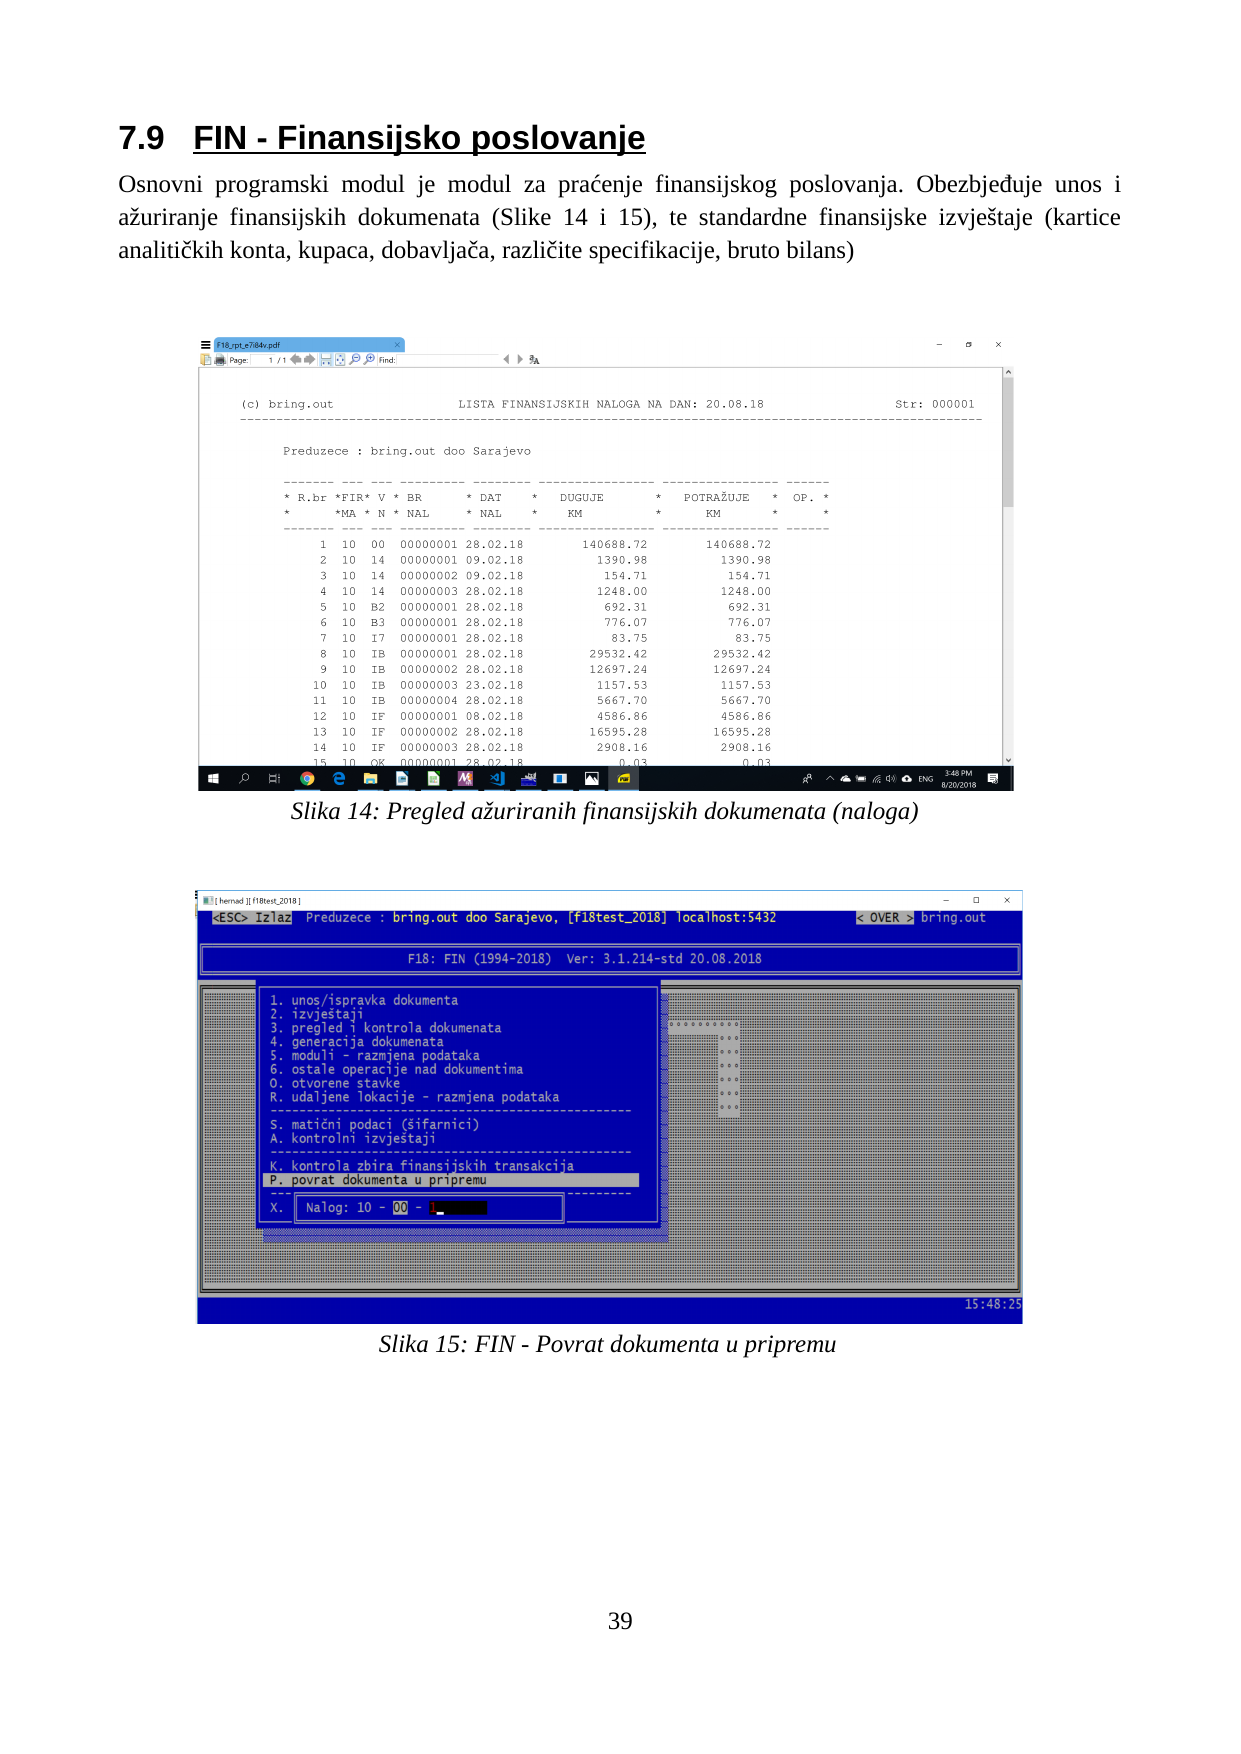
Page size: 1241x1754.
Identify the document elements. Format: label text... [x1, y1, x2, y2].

picture [198, 337, 1014, 791]
text Slika 15: FIN - Povrat dokumenta u pripremu [195, 1324, 1023, 1358]
text Slika 14: Pregled ažuriranih finansijskih dokumenata (naloga) [198, 791, 1013, 825]
subtitle FIN - Finansijsko poslovanje [118, 118, 1122, 157]
text Osnovni programski modul je modul za praćenje finansijskog poslovanja. Obezbjeđuje unos i ažuriranje finansijskih dokumenata (Slike 14 i 15), te standardne finansijske izvještaje (kartice analitičkih konta, kupaca, dobavljača, različite specifikacije, bruto bilans) [118, 169, 1122, 264]
picture [195, 890, 1023, 1324]
